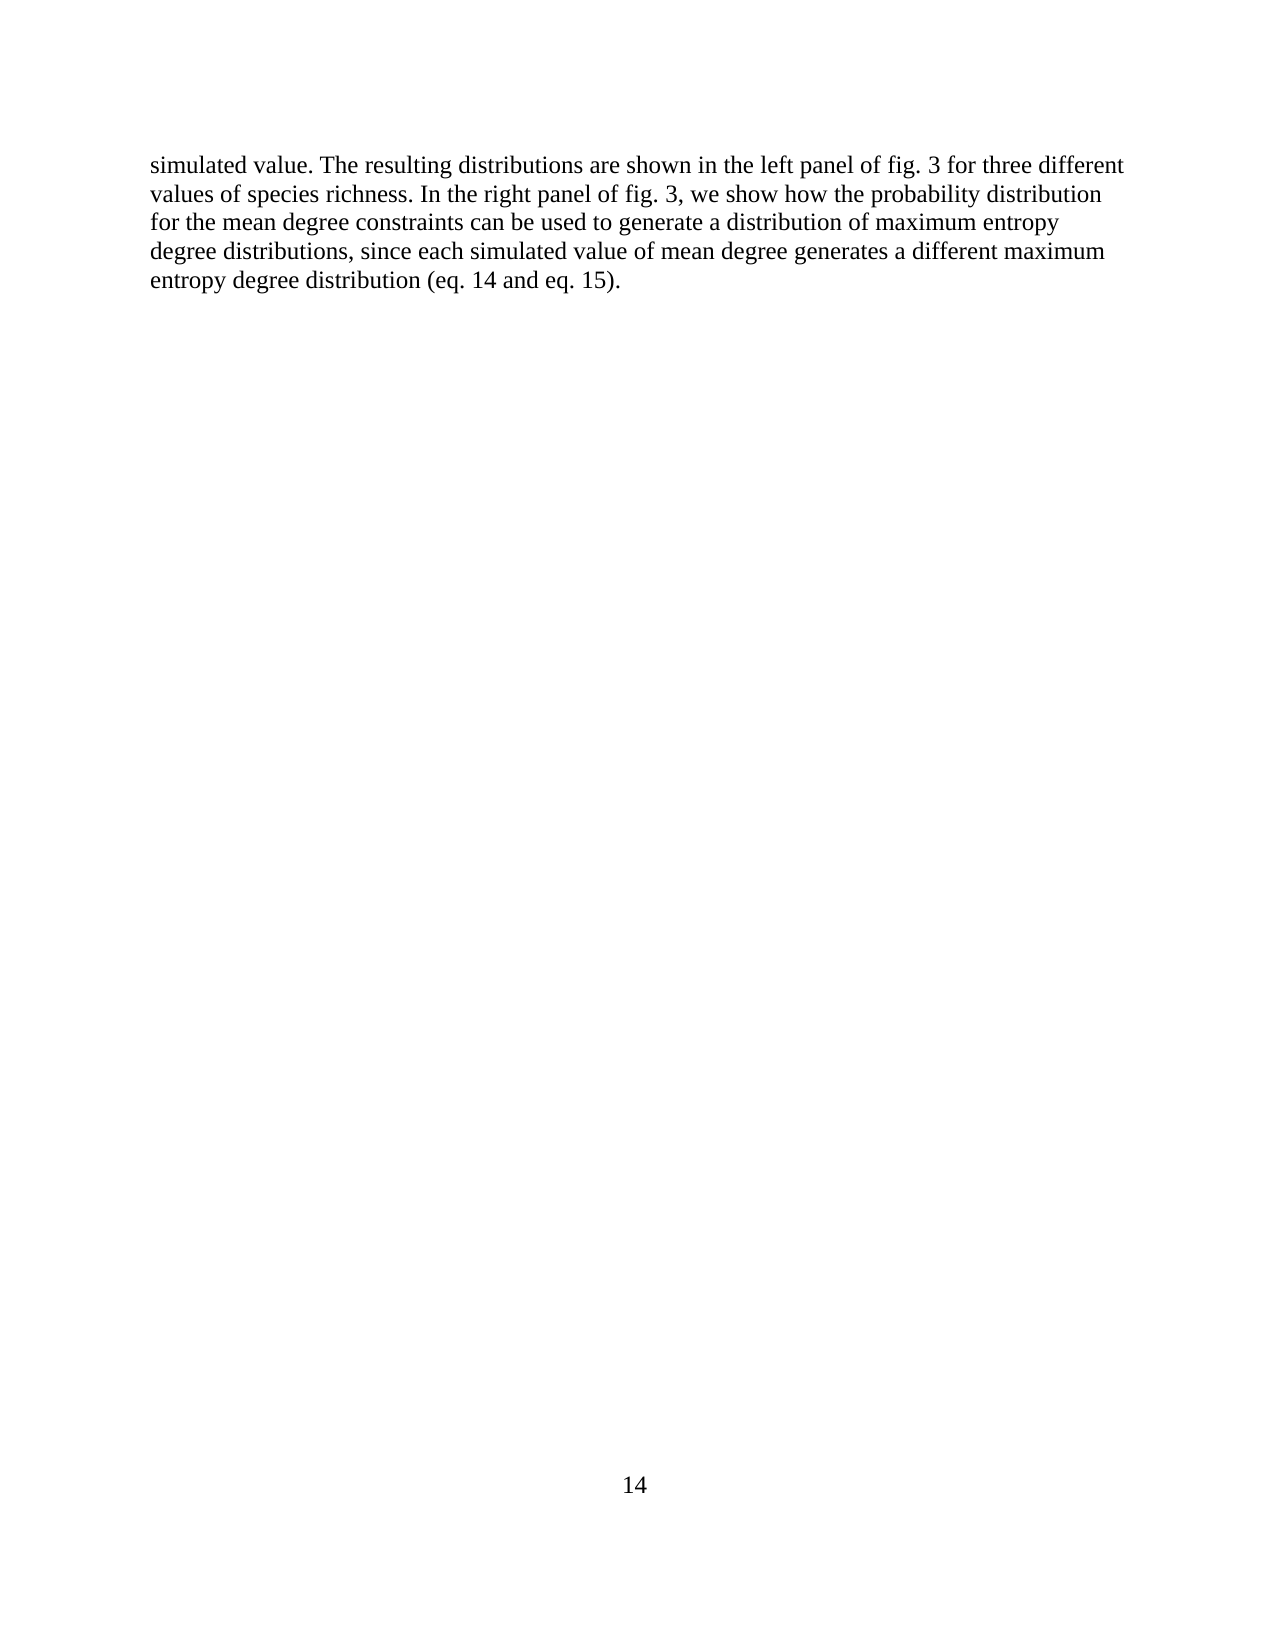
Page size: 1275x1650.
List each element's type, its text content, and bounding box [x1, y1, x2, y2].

text simulated value. The resulting distributions are shown in the left panel of fig. 3 for three different values of species richness. In the right panel of fig. 3, we show how the probability distribution for the mean degree constraints can be used to generate a distribution of maximum entropy degree distributions, since each simulated value of mean degree generates a different maximum entropy degree distribution (eq. 14 and eq. 15). [150, 150, 1125, 294]
